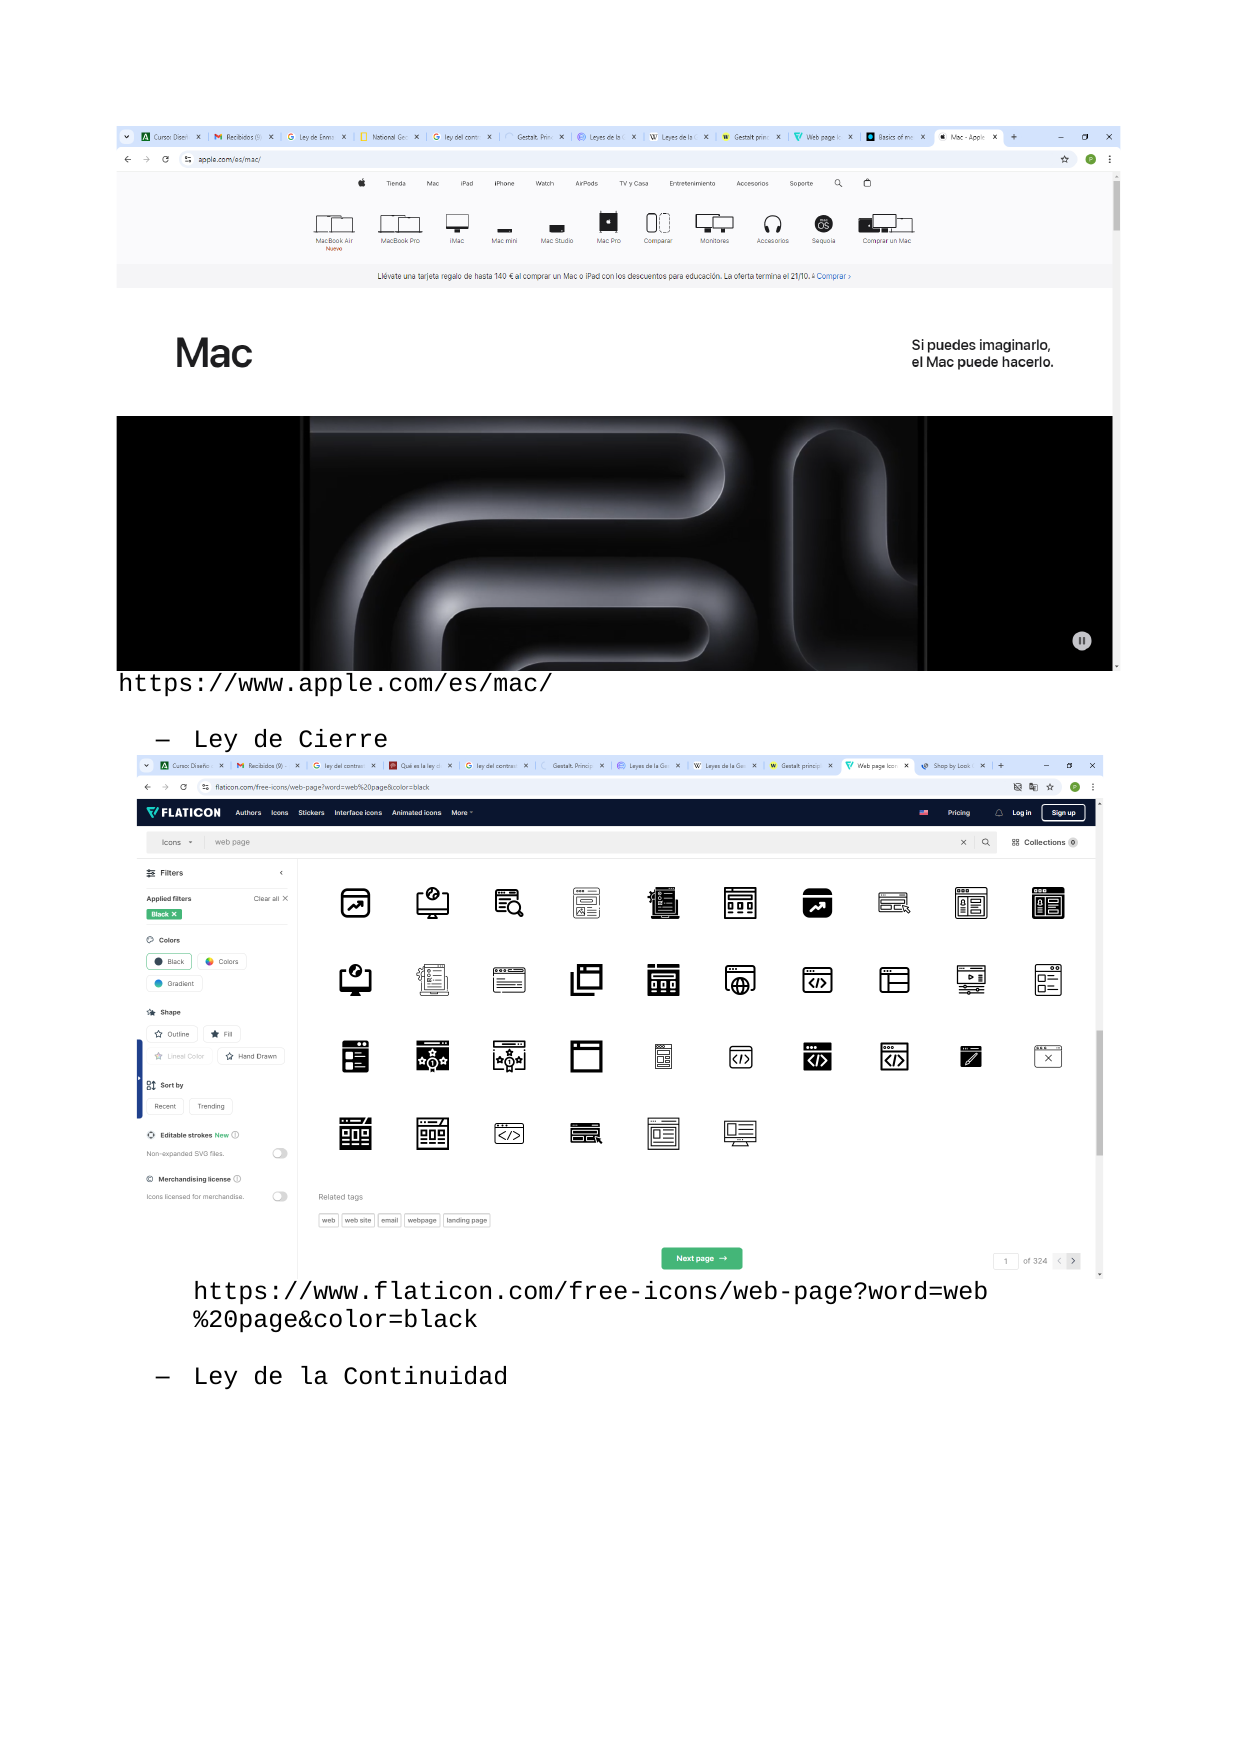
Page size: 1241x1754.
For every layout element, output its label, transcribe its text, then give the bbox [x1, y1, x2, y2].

list Ley de la Continuidad [156, 1364, 1122, 1392]
list Ley de Cierre [156, 727, 1122, 755]
picture [116, 126, 1121, 671]
list https://www.flaticon.com/free-icons/web-page?word=web%20page&color=black [156, 755, 1122, 1335]
picture [136, 755, 1104, 1279]
text https://www.apple.com/es/mac/ [118, 118, 1122, 698]
